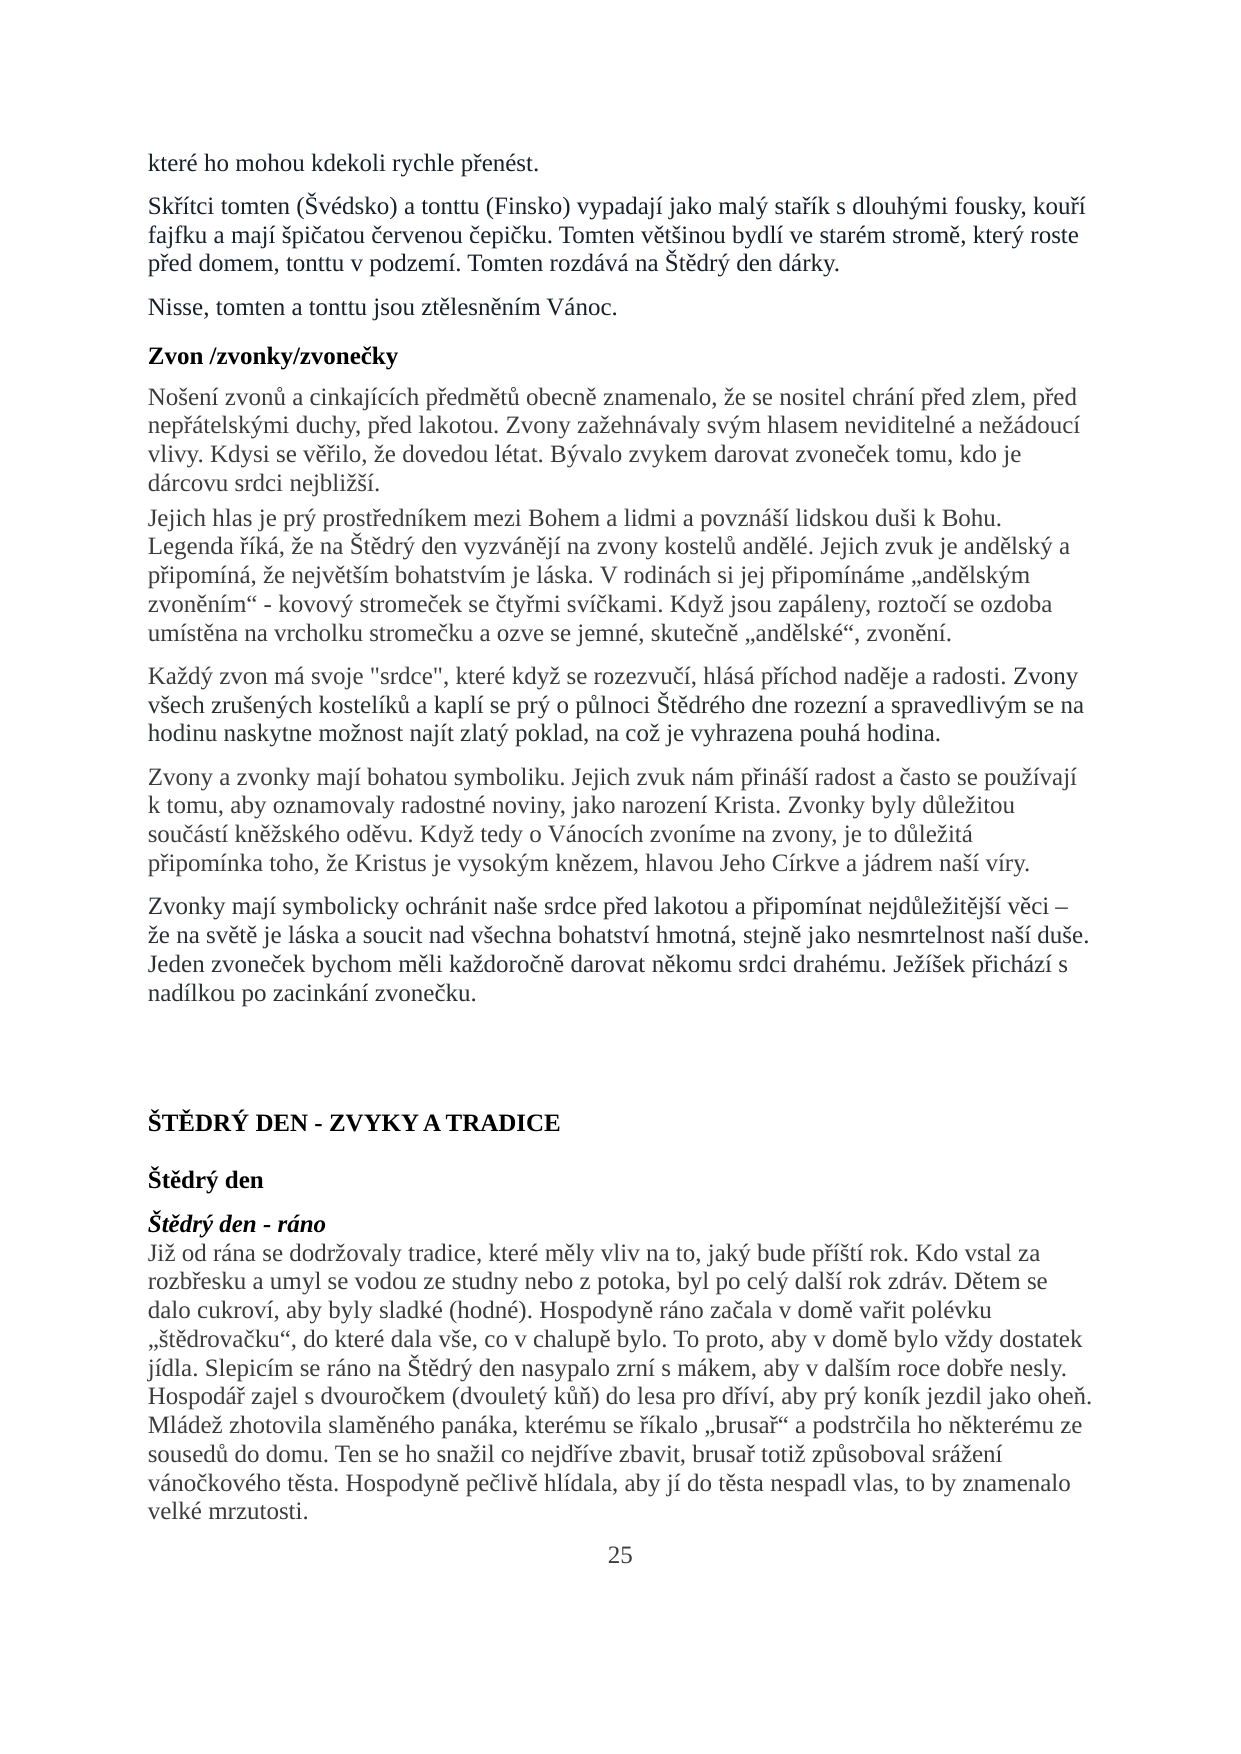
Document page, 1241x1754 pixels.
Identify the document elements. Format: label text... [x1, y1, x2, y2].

text Každý zvon má svoje "srdce", které když se rozezvučí, hlásá příchod naděje a radosti. Zvony všech zrušených kostelíků a kaplí se prý o půlnoci Štědrého dne rozezní a spravedlivým se na hodinu naskytne možnost najít zlatý poklad, na což je vyhrazena pouhá hodina. [148, 661, 1093, 747]
text 26 [148, 1540, 1093, 1568]
text Nisse, tomten a tonttu jsou ztělesněním Vánoc. [148, 292, 1093, 321]
subtitle Nošení zvonů a cinkajících předmětů obecně znamenalo, že se nositel chrání před zlem, před nepřátelskými duchy, před lakotou. Zvony zažehnávaly svým hlasem neviditelné a nežádoucí vlivy. Kdysi se věřilo, že dovedou létat. Bývalo zvykem darovat zvoneček tomu, kdo je dárcovu srdci nejbližší. [148, 382, 1093, 497]
text Zvonky mají symbolicky ochránit naše srdce před lakotou a připomínat nejdůležitější věci – že na světě je láska a soucit nad všechna bohatství hmotná, stejně jako nesmrtelnost naší duše. Jeden zvoneček bychom měli každoročně darovat někomu srdci drahému. Ježíšek přichází s nadílkou po zacinkání zvonečku. [148, 891, 1093, 1006]
text Zvony a zvonky mají bohatou symboliku. Jejich zvuk nám přináší radost a často se používají k tomu, aby oznamovaly radostné noviny, jako narození Krista. Zvonky byly důležitou součástí kněžského oděvu. Když tedy o Vánocích zvoníme na zvony, je to důležitá připomínka toho, že Kristus je vysokým knězem, hlavou Jeho Církve a jádrem naší víry. [148, 762, 1093, 877]
subtitle Zvon /zvonky/zvonečky [148, 341, 1093, 370]
text Skřítci tomten (Švédsko) a tonttu (Finsko) vypadají jako malý stařík s dlouhými fousky, kouří fajfku a mají špičatou červenou čepičku. Tomten většinou bydlí ve starém stromě, který roste před domem, tonttu v podzemí. Tomten rozdává na Štědrý den dárky. [148, 191, 1093, 277]
text Jejich hlas je prý prostředníkem mezi Bohem a lidmi a povznáší lidskou duši k Bohu. Legenda říká, že na Štědrý den vyzvánějí na zvony kostelů andělé. Jejich zvuk je andělský a připomíná, že největším bohatstvím je láska. V rodinách si jej připomínáme „andělským zvoněním“ - kovový stromeček se čtyřmi svíčkami. Když jsou zapáleny, roztočí se ozdoba umístěna na vrcholku stromečku a ozve se jemné, skutečně „andělské“, zvonění. [148, 503, 1093, 646]
text které ho mohou kdekoli rychle přenést. [148, 148, 1093, 176]
subtitle Štědrý den [148, 1166, 1093, 1194]
text ŠTĚDRÝ DEN - ZVYKY A TRADICE [148, 1108, 1093, 1136]
text Již od rána se dodržovaly tradice, které měly vliv na to, jaký bude příští rok. Kdo vstal za rozbřesku a umyl se vodou ze studny nebo z potoka, byl po celý další rok zdráv. Dětem se dalo cukroví, aby byly sladké (hodné). Hospodyně ráno začala v domě vařit polévku „štědrovačku“, do které dala vše, co v chalupě bylo. To proto, aby v domě bylo vždy dostatek jídla. Slepicím se ráno na Štědrý den nasypalo zrní s mákem, aby v dalším roce dobře nesly. Hospodář zajel s dvouročkem (dvouletý kůň) do lesa pro dříví, aby prý koník jezdil jako oheň. Mládež zhotovila slaměného panáka, kterému se říkalo „brusař“ a podstrčila ho některému ze sousedů do domu. Ten se ho snažil co nejdříve zbavit, brusař totiž způsoboval srážení vánočkového těsta. Hospodyně pečlivě hlídala, aby jí do těsta nespadl vlas, to by znamenalo velké mrzutosti. [148, 1238, 1093, 1525]
subtitle Štědrý den - ráno [148, 1209, 1093, 1238]
